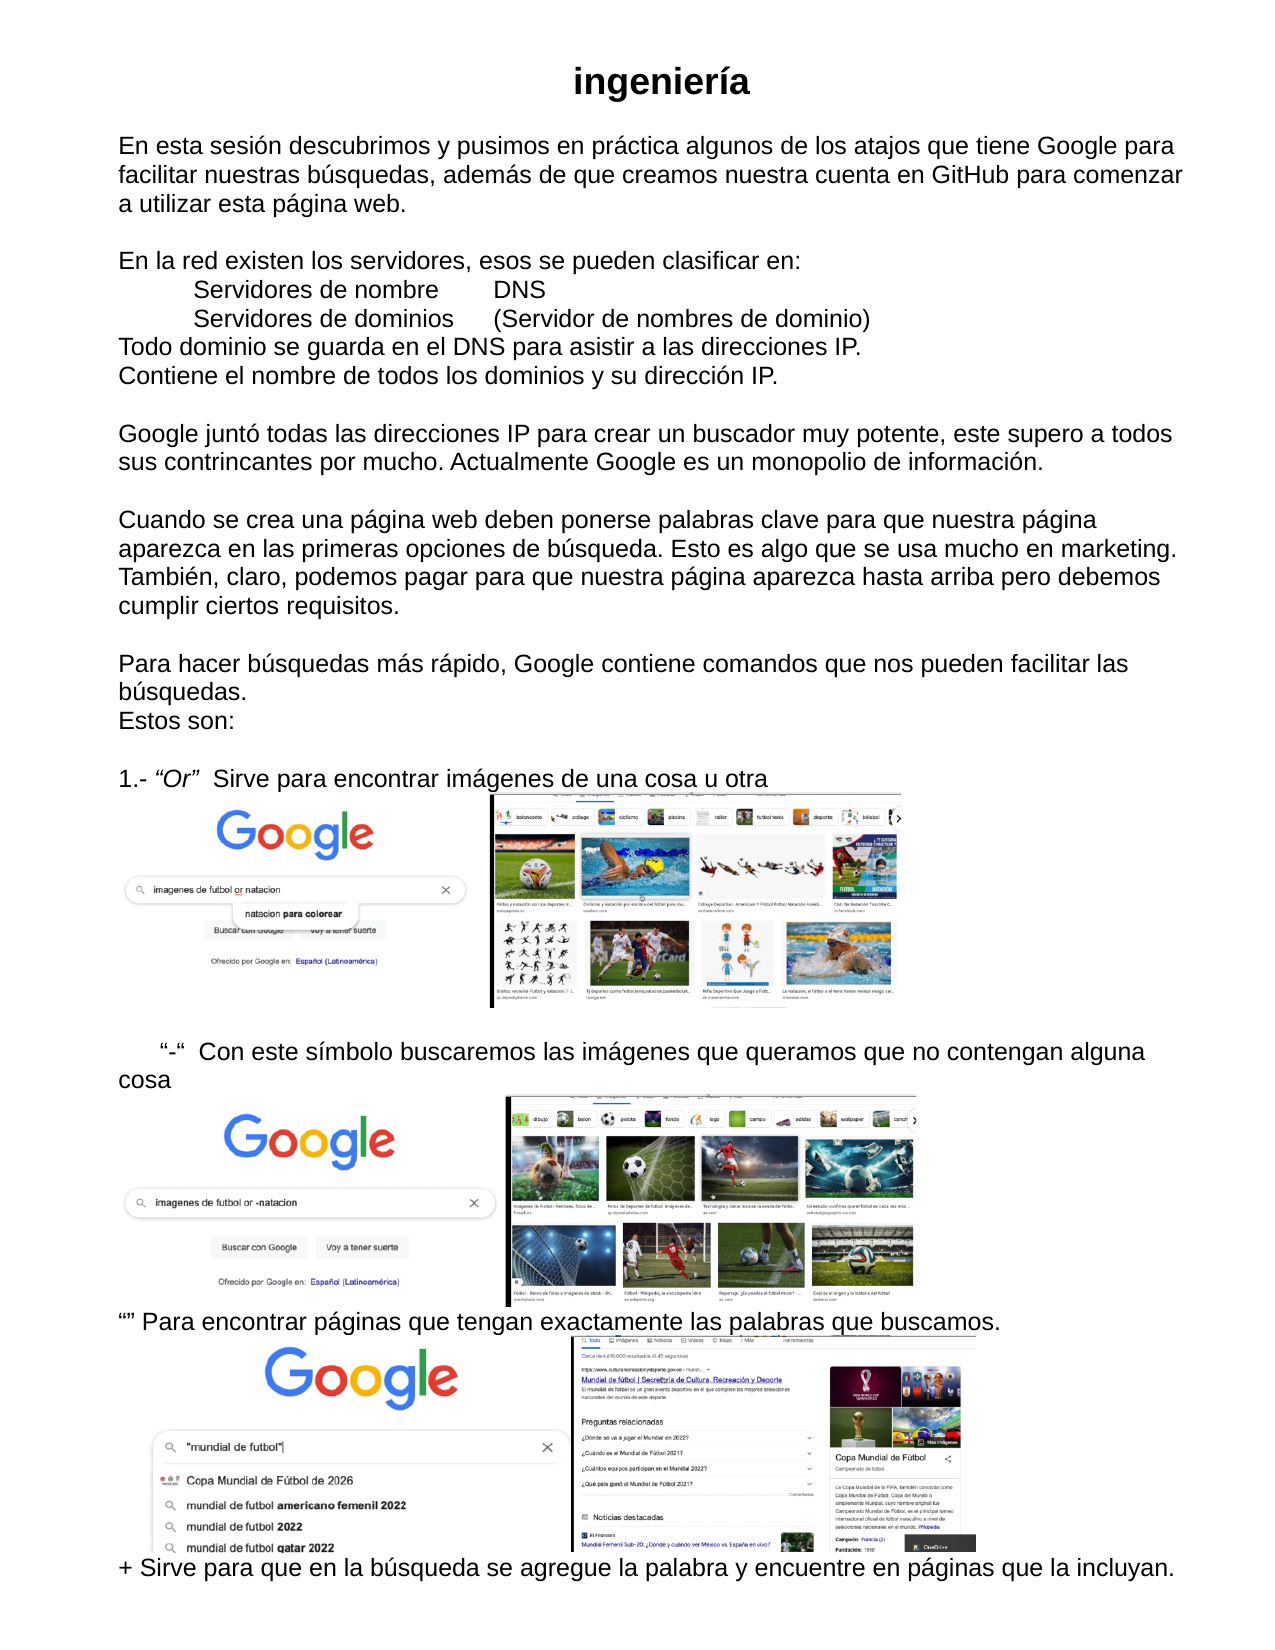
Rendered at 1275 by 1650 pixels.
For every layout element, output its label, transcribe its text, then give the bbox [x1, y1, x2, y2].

text ingeniería [118, 59, 1205, 102]
text Servidores de dominios (Servidor de nombres de dominio) [118, 303, 1205, 332]
text En esta sesión descubrimos y pusimos en práctica algunos de los atajos que tiene Google para facilitar nuestras búsquedas, además de que creamos nuestra cuenta en GitHub para comenzar a utilizar esta página web. [118, 131, 1205, 217]
text Servidores de nombre DNS [118, 275, 1205, 303]
text 1.- “Or” Sirve para encontrar imágenes de una cosa u otra [118, 763, 1205, 792]
text + Sirve para que en la búsqueda se agregue la palabra y encuentre en páginas que la incluyan. [118, 1553, 1205, 1581]
text Estos son: [118, 706, 1205, 735]
text “-“ Con este símbolo buscaremos las imágenes que queramos que no contengan alguna cosa [118, 1037, 1205, 1094]
text Google juntó todas las direcciones IP para crear un buscador muy potente, este supero a todos sus contrincantes por mucho. Actualmente Google es un monopolio de información. [118, 418, 1205, 476]
text Para hacer búsquedas más rápido, Google contiene comandos que nos pueden facilitar las búsquedas. [118, 648, 1205, 706]
text “” Para encontrar páginas que tengan exactamente las palabras que buscamos. [118, 1307, 1205, 1335]
text Cuando se crea una página web deben ponerse palabras clave para que nuestra página aparezca en las primeras opciones de búsqueda. Esto es algo que se usa mucho en marketing. [118, 505, 1205, 562]
text En la red existen los servidores, esos se pueden clasificar en: [118, 246, 1205, 275]
text Contiene el nombre de todos los dominios y su dirección IP. [118, 361, 1205, 390]
text También, claro, podemos pagar para que nuestra página aparezca hasta arriba pero debemos cumplir ciertos requisitos. [118, 562, 1205, 620]
text Todo dominio se guarda en el DNS para asistir a las direcciones IP. [118, 332, 1205, 361]
